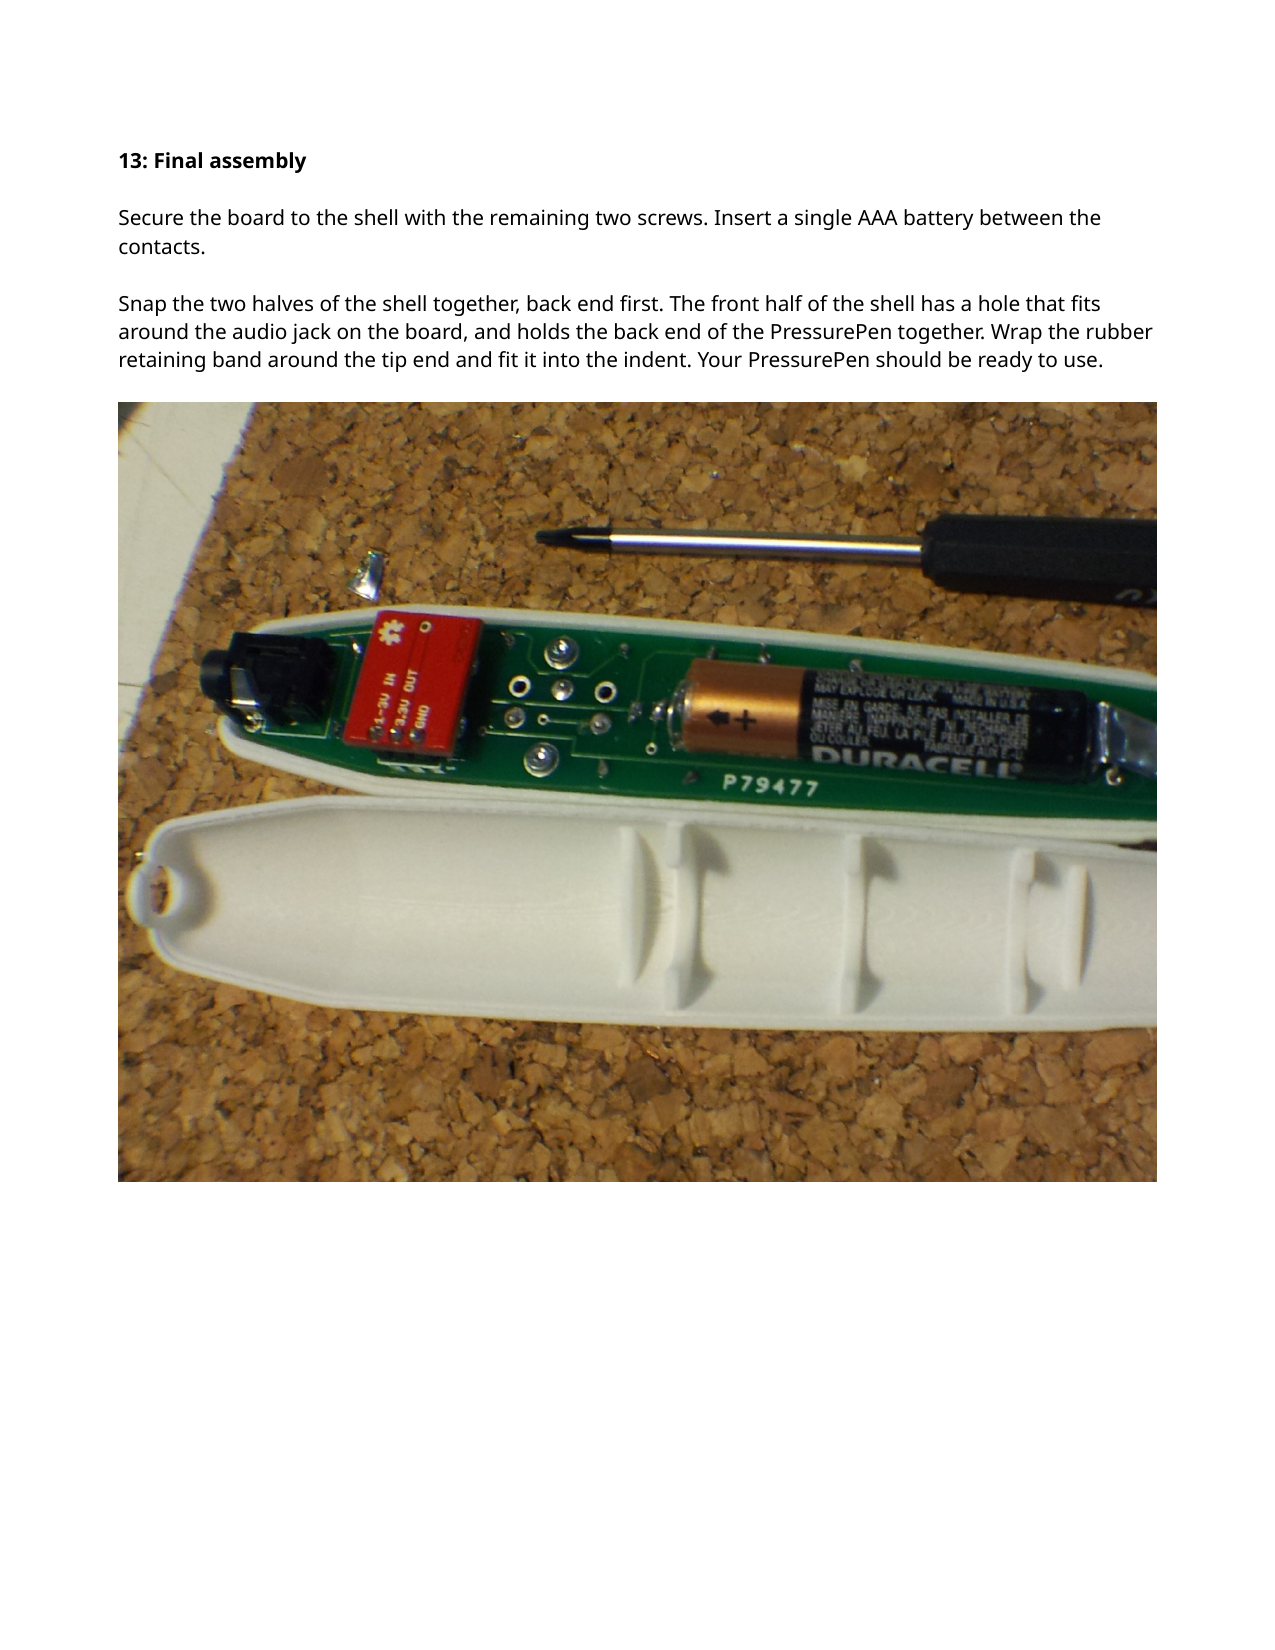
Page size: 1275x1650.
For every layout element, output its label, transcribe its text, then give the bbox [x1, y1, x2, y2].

text Snap the two halves of the shell together, back end first. The front half of the shell has a hole that fits around the audio jack on the board, and holds the back end of the PressurePen together. Wrap the rubber retaining band around the tip end and fit it into the indent. Your PressurePen should be ready to use. [118, 289, 1157, 374]
picture [118, 402, 1157, 1182]
text Secure the board to the shell with the remaining two screws. Insert a single AAA battery between the contacts. [118, 203, 1157, 260]
text 13: Final assembly [118, 147, 1157, 175]
